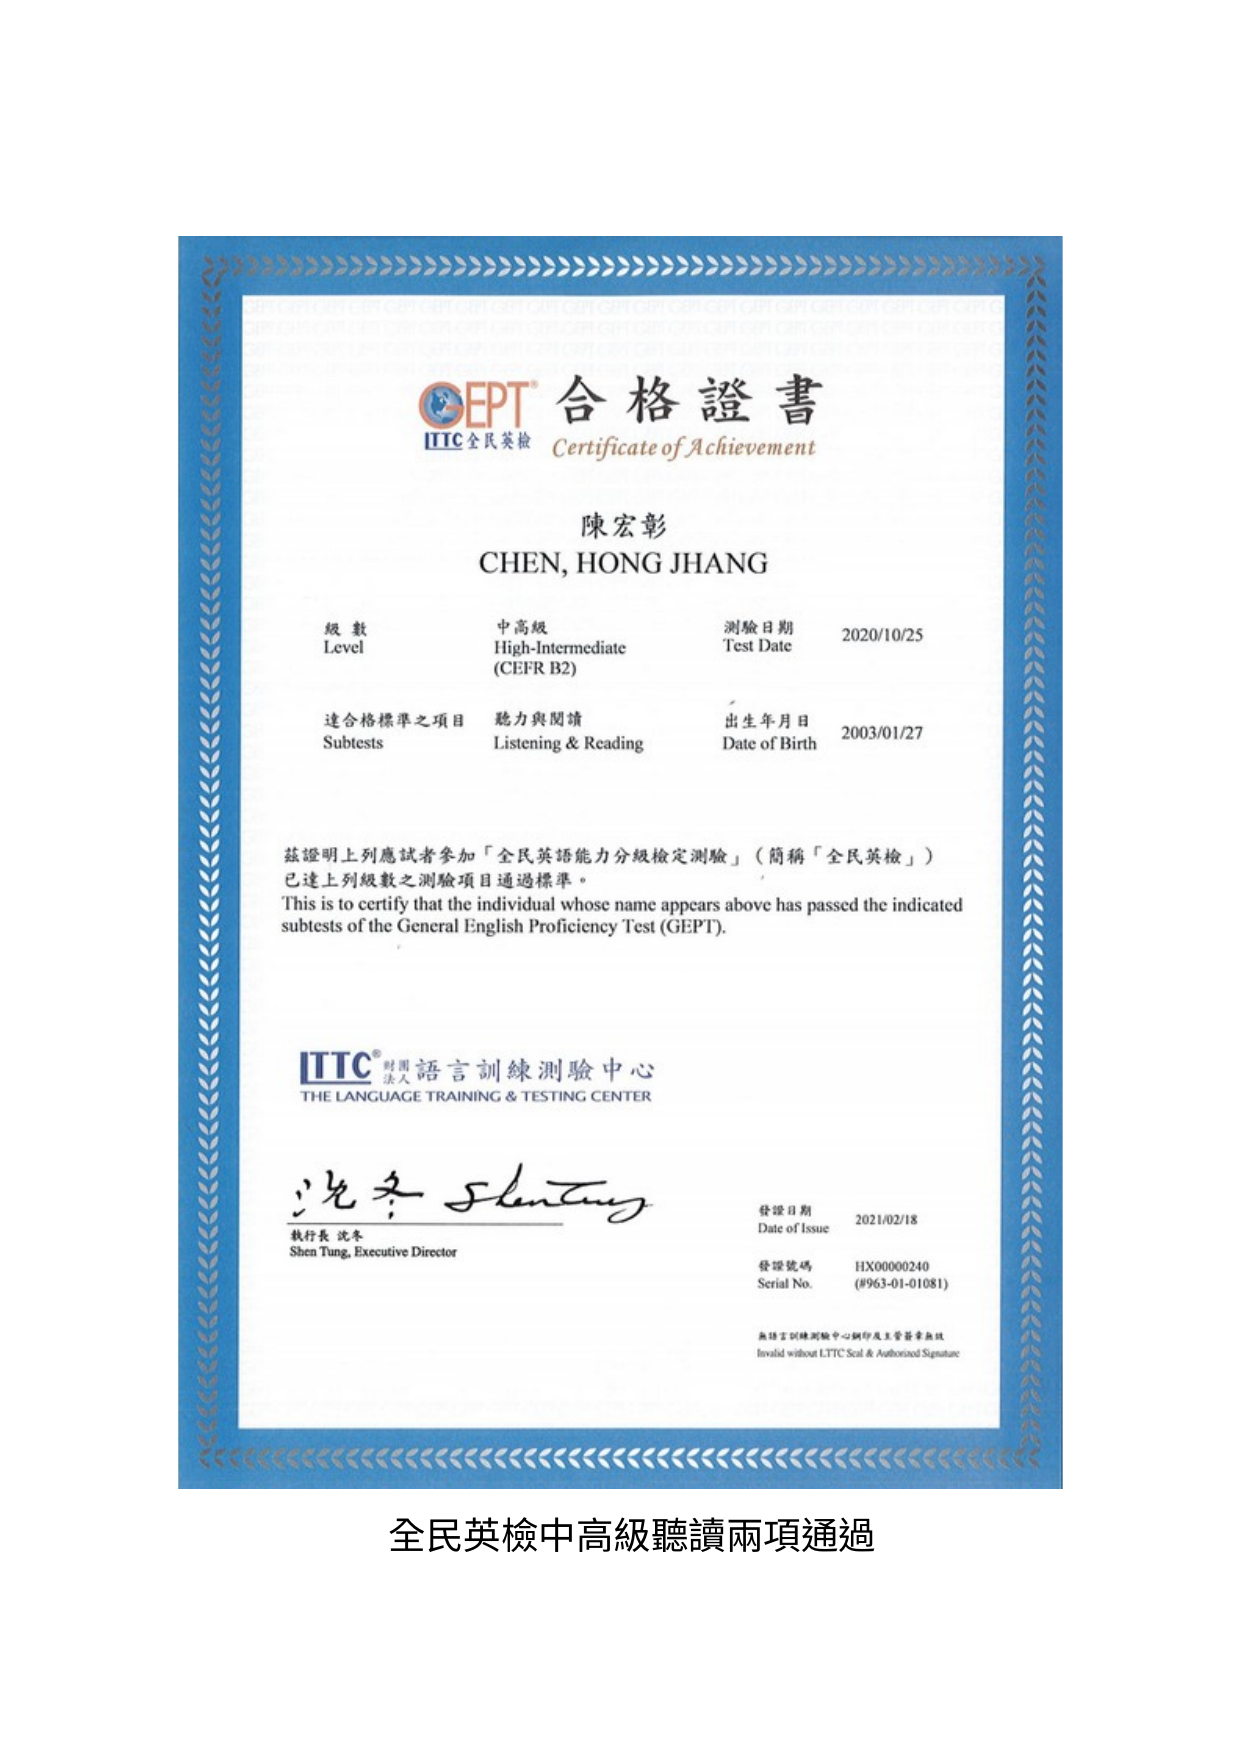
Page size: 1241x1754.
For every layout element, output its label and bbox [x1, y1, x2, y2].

picture [177, 236, 1063, 1489]
